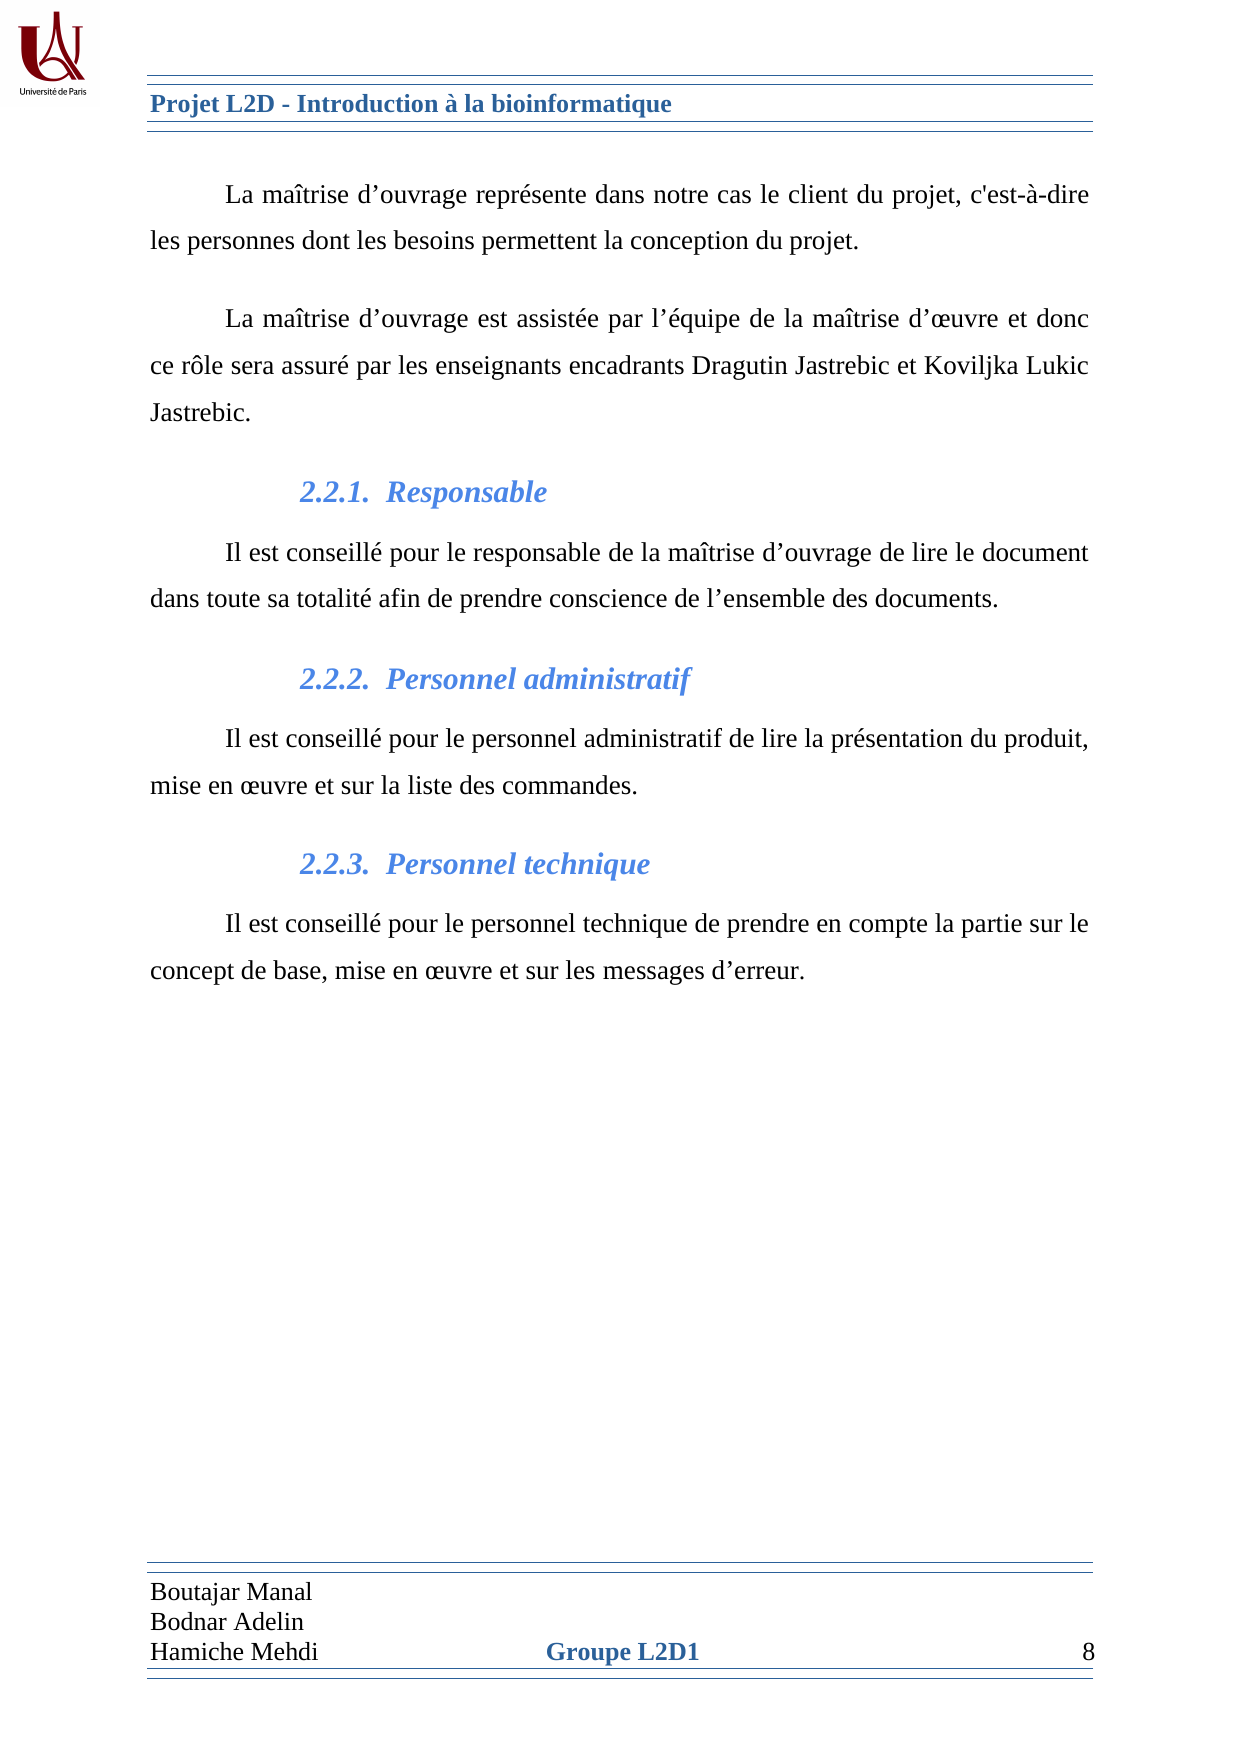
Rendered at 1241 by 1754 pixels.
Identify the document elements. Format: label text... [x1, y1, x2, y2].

text La maîtrise d’ouvrage représente dans notre cas le client du projet, c'est-à-dire les personnes dont les besoins permettent la conception du projet. [150, 178, 1090, 256]
text La maîtrise d’ouvrage est assistée par l’équipe de la maîtrise d’œuvre et donc ce rôle sera assuré par les enseignants encadrants Dragutin Jastrebic et Koviljka Lukic Jastrebic. [150, 302, 1090, 427]
subtitle 2.2.3. Personnel technique [225, 845, 1090, 881]
text Il est conseillé pour le responsable de la maîtrise d’ouvrage de lire le document dans toute sa totalité afin de prendre conscience de l’ensemble des documents. [150, 536, 1090, 614]
subtitle 2.2.1. Responsable [225, 474, 1090, 509]
subtitle 2.2.2. Personnel administratif [225, 660, 1090, 696]
text Il est conseillé pour le personnel administratif de lire la présentation du produit, mise en œuvre et sur la liste des commandes. [150, 723, 1090, 800]
picture [0, 0, 101, 107]
text Il est conseillé pour le personnel technique de prendre en compte la partie sur le concept de base, mise en œuvre et sur les messages d’erreur. [150, 907, 1090, 985]
